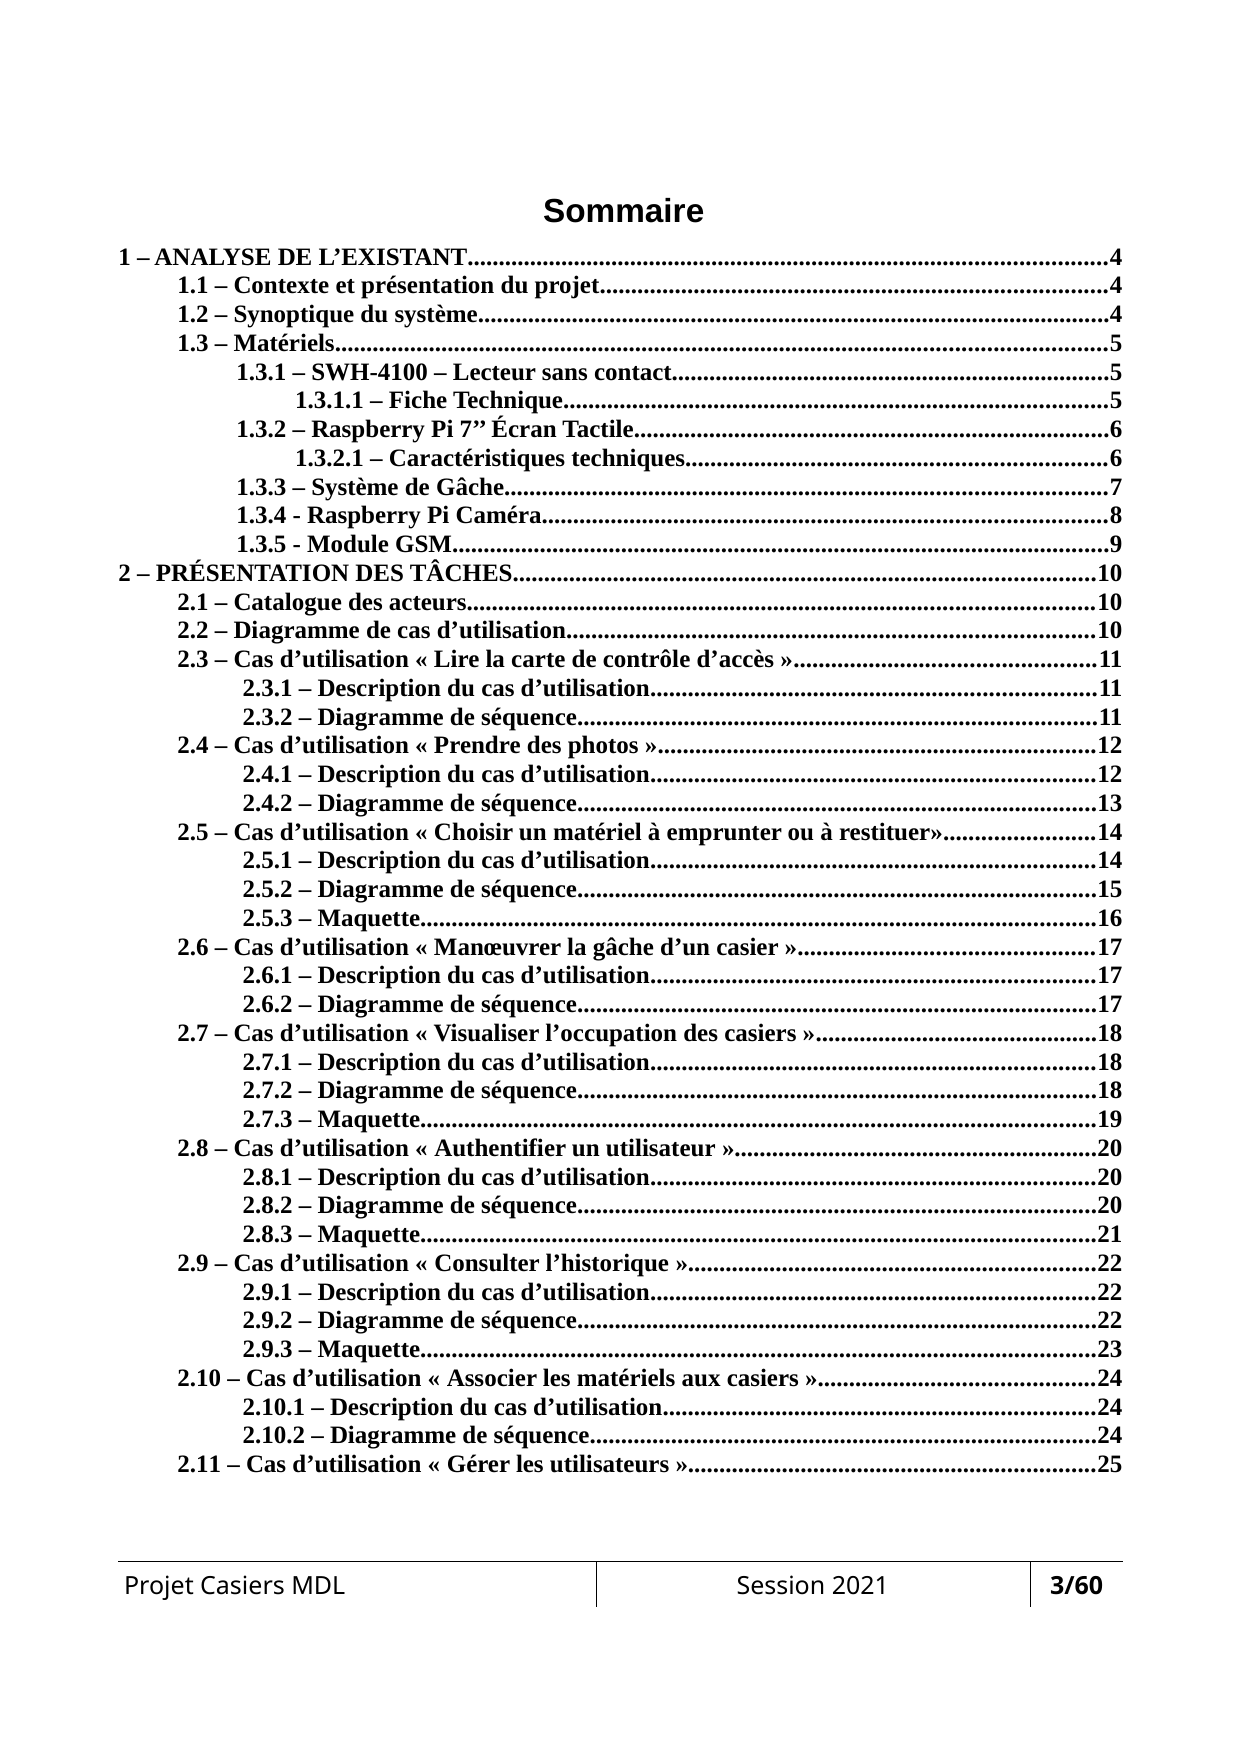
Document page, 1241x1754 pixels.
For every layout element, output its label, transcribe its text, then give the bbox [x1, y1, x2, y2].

text 2.8.2 – Diagramme de séquence 20 [236, 1190, 1122, 1219]
text 1.3.2.1 – Caractéristiques techniques 6 [295, 443, 1122, 472]
text 2.8 – Cas d’utilisation « Authentifier un utilisateur » 20 [177, 1133, 1122, 1162]
text 2.9.3 – Maquette 23 [236, 1334, 1122, 1363]
text 2.10 – Cas d’utilisation « Associer les matériels aux casiers » 24 [177, 1363, 1122, 1392]
text 2.6.2 – Diagramme de séquence 17 [236, 989, 1122, 1018]
text 2.3 – Cas d’utilisation « Lire la carte de contrôle d’accès » 11 [177, 644, 1122, 673]
text 1.3.3 – Système de Gâche 7 [236, 472, 1122, 500]
text 1.2 – Synoptique du système 4 [177, 299, 1122, 328]
text 2.4.1 – Description du cas d’utilisation 12 [236, 759, 1122, 788]
text 2.10.1 – Description du cas d’utilisation 24 [236, 1392, 1122, 1420]
text 1.3.1.1 – Fiche Technique 5 [295, 385, 1122, 414]
text 2.9.2 – Diagramme de séquence 22 [236, 1305, 1122, 1334]
text 2.3.1 – Description du cas d’utilisation 11 [236, 673, 1122, 702]
text 2.2 – Diagramme de cas d’utilisation 10 [177, 615, 1122, 644]
text 2.7.2 – Diagramme de séquence 18 [236, 1075, 1122, 1104]
text 2.1 – Catalogue des acteurs 10 [177, 587, 1122, 615]
text 1.1 – Contexte et présentation du projet 4 [177, 270, 1122, 299]
subtitle Sommaire [118, 191, 1122, 229]
text 2.8.1 – Description du cas d’utilisation 20 [236, 1162, 1122, 1190]
text 2.5.1 – Description du cas d’utilisation 14 [236, 845, 1122, 874]
text 2.3.2 – Diagramme de séquence 11 [236, 702, 1122, 730]
text 2.7.1 – Description du cas d’utilisation 18 [236, 1047, 1122, 1075]
text 2.5.3 – Maquette 16 [236, 903, 1122, 932]
text 2 – PRÉSENTATION DES TÂCHES 10 [118, 558, 1122, 587]
text 2.11 – Cas d’utilisation « Gérer les utilisateurs » 25 [177, 1449, 1122, 1478]
text 2.9.1 – Description du cas d’utilisation 22 [236, 1277, 1122, 1305]
text 2.8.3 – Maquette 21 [236, 1219, 1122, 1248]
text 1.3.5 - Module GSM 9 [236, 529, 1122, 558]
text 1.3.1 – SWH-4100 – Lecteur sans contact 5 [236, 357, 1122, 385]
text 1 – ANALYSE DE L’EXISTANT 4 [118, 242, 1122, 270]
text 2.10.2 – Diagramme de séquence 24 [236, 1420, 1122, 1449]
text 1.3.4 - Raspberry Pi Caméra 8 [236, 500, 1122, 529]
text 1.3 – Matériels 5 [177, 328, 1122, 357]
text 2.5 – Cas d’utilisation « Choisir un matériel à emprunter ou à restituer» 14 [177, 817, 1122, 845]
text 2.7 – Cas d’utilisation « Visualiser l’occupation des casiers » 18 [177, 1018, 1122, 1047]
text 1.3.2 – Raspberry Pi 7’’ Écran Tactile 6 [236, 414, 1122, 443]
text 2.4.2 – Diagramme de séquence 13 [236, 788, 1122, 817]
text 2.6.1 – Description du cas d’utilisation 17 [236, 960, 1122, 989]
text 2.7.3 – Maquette 19 [236, 1104, 1122, 1133]
text 2.4 – Cas d’utilisation « Prendre des photos » 12 [177, 730, 1122, 759]
text 2.6 – Cas d’utilisation « Manœuvrer la gâche d’un casier » 17 [177, 932, 1122, 960]
text 2.9 – Cas d’utilisation « Consulter l’historique » 22 [177, 1248, 1122, 1277]
text 2.5.2 – Diagramme de séquence 15 [236, 874, 1122, 903]
